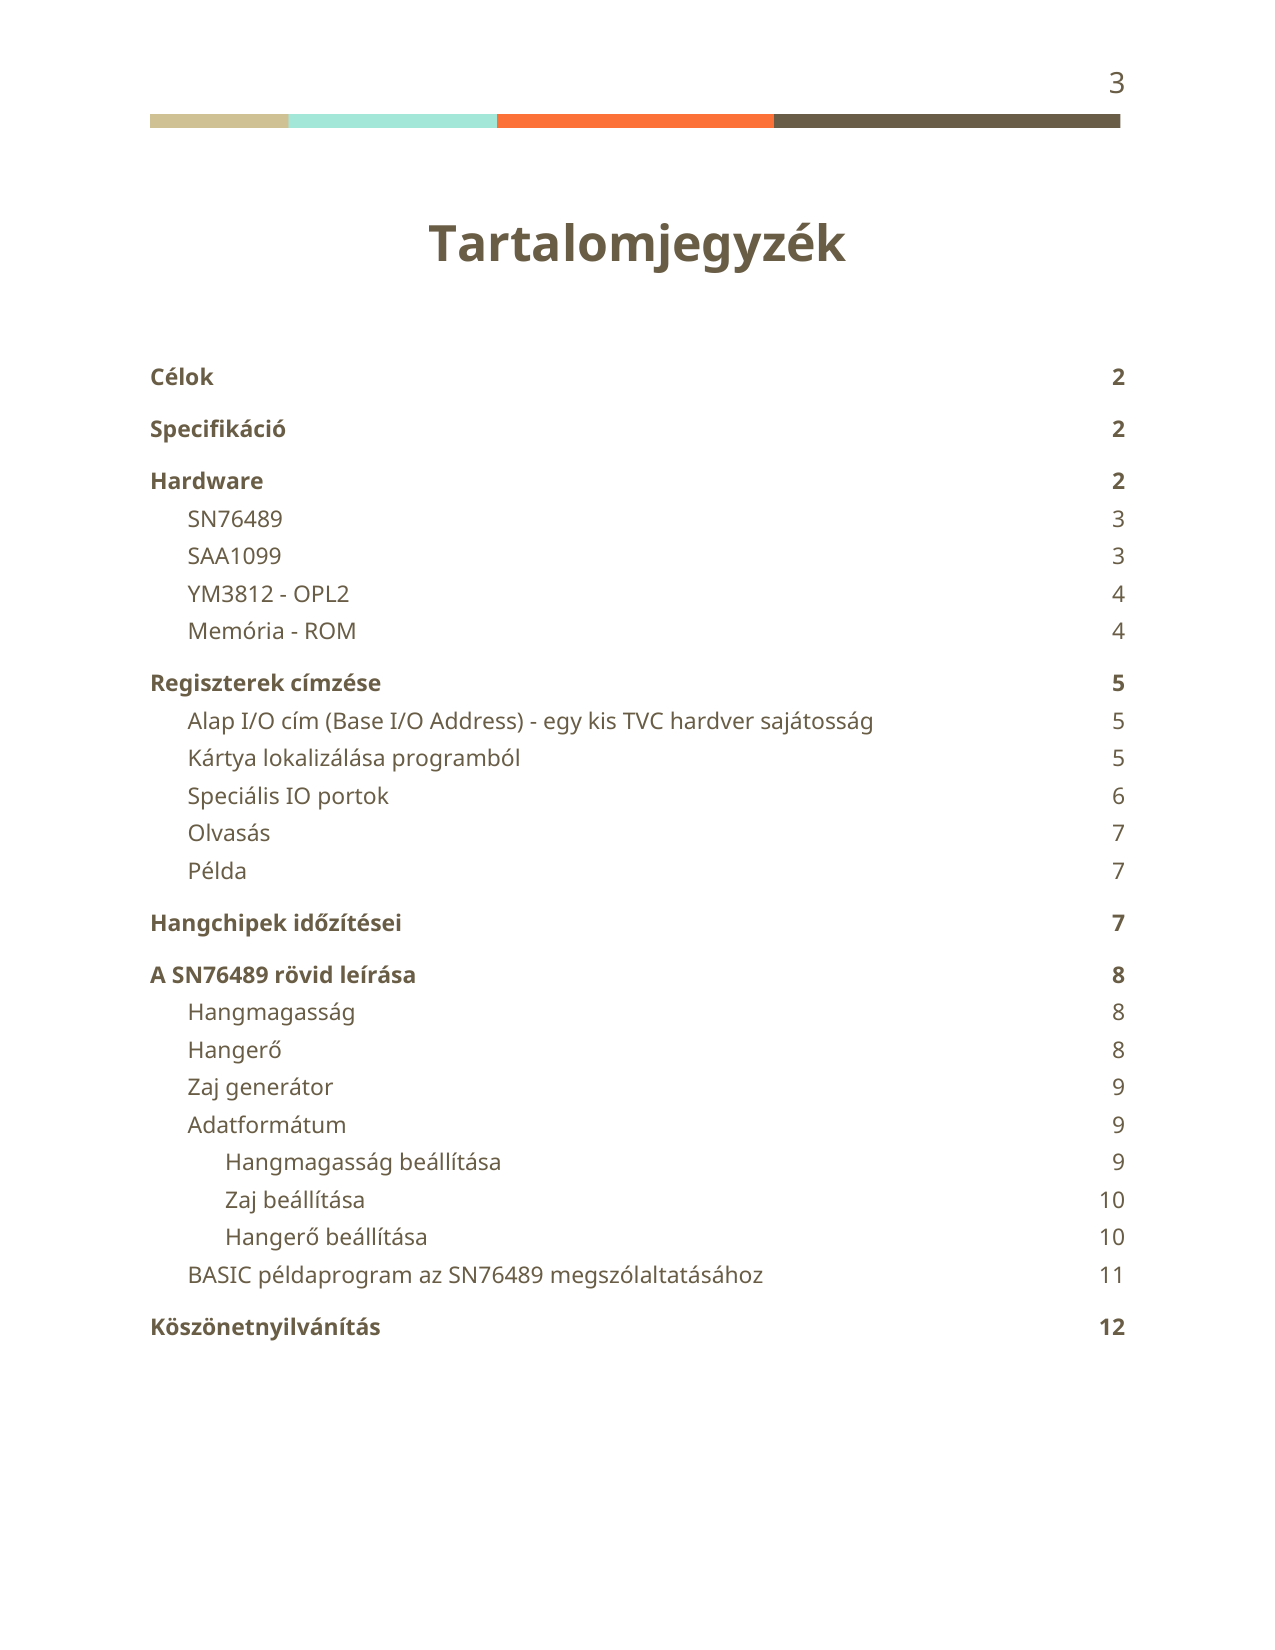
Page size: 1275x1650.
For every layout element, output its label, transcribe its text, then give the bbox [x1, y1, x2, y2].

text Hangmagasság beállítása 9 [225, 1146, 1125, 1178]
text Hangerő 8 [187, 1034, 1125, 1065]
picture [150, 114, 1121, 128]
text Zaj beállítása 10 [225, 1184, 1125, 1215]
text Memória - ROM 4 [187, 615, 1125, 646]
text Olvasás 7 [187, 817, 1125, 848]
text A SN76489 rövid leírása 8 [150, 959, 1125, 990]
text Köszönetnyilvánítás 12 [150, 1311, 1125, 1342]
text Adatformátum 9 [187, 1109, 1125, 1140]
text Hangerő beállítása 10 [225, 1221, 1125, 1253]
text Kártya lokalizálása programból 5 [187, 742, 1125, 773]
text YM3812 - OPL2 4 [187, 578, 1125, 609]
text Hardware 2 [150, 465, 1125, 496]
text Specifikáció 2 [150, 413, 1125, 444]
text Hangchipek időzítései 7 [150, 907, 1125, 938]
text Célok 2 [150, 361, 1125, 392]
text SAA1099 3 [187, 540, 1125, 571]
text Alap I/O cím (Base I/O Address) - egy kis TVC hardver sajátosság 5 [187, 705, 1125, 736]
text Példa 7 [187, 855, 1125, 886]
text Hangmagasság 8 [187, 996, 1125, 1028]
text BASIC példaprogram az SN76489 megszólaltatásához 11 [187, 1259, 1125, 1290]
text Tartalomjegyzék [150, 208, 1125, 277]
text Regiszterek címzése 5 [150, 667, 1125, 698]
text Speciális IO portok 6 [187, 780, 1125, 811]
text Zaj generátor 9 [187, 1071, 1125, 1103]
text SN76489 3 [187, 503, 1125, 534]
